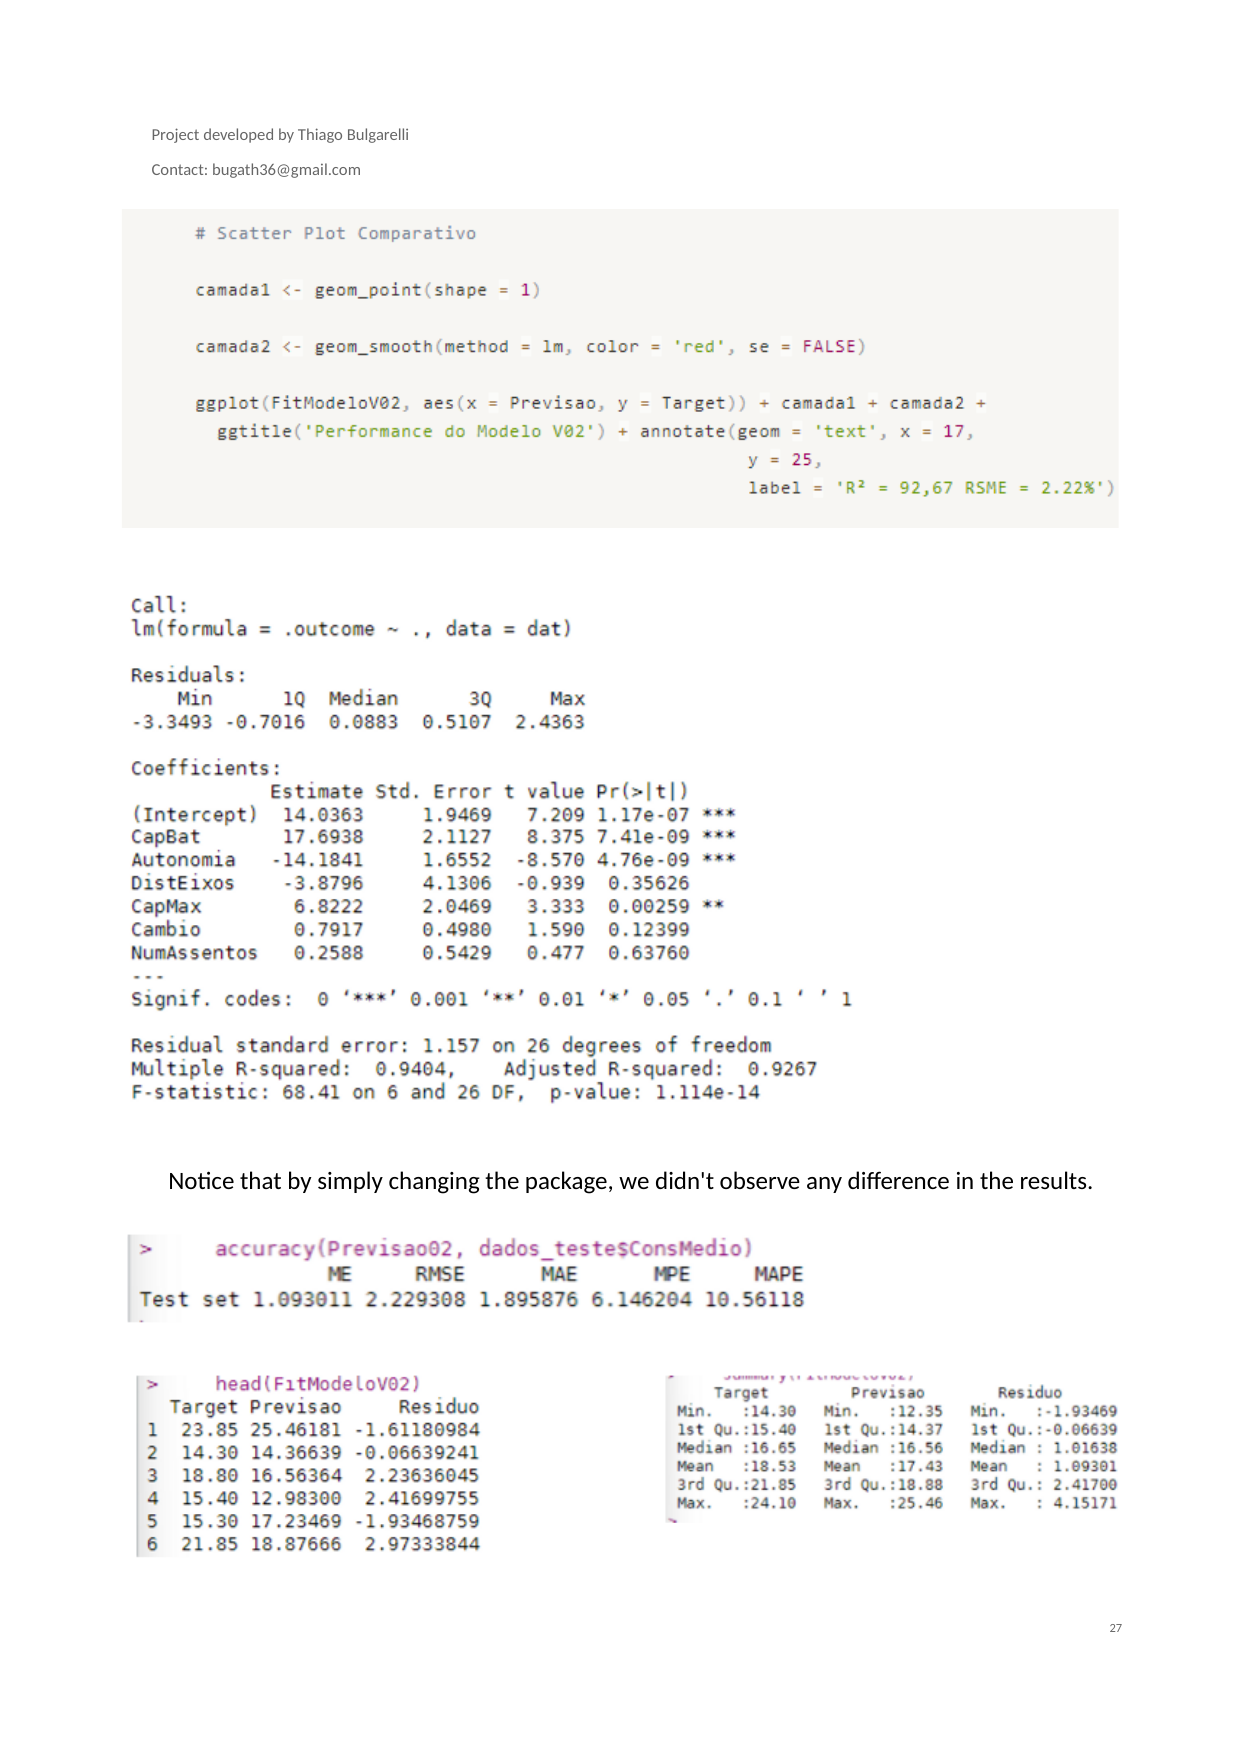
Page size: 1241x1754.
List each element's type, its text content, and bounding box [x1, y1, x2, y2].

picture [118, 583, 1104, 1111]
picture [121, 209, 1119, 528]
picture [121, 1363, 1119, 1563]
picture [127, 1228, 826, 1332]
text Notice that by simply changing the package, we didn't observe any difference in the results. [118, 1165, 1122, 1195]
